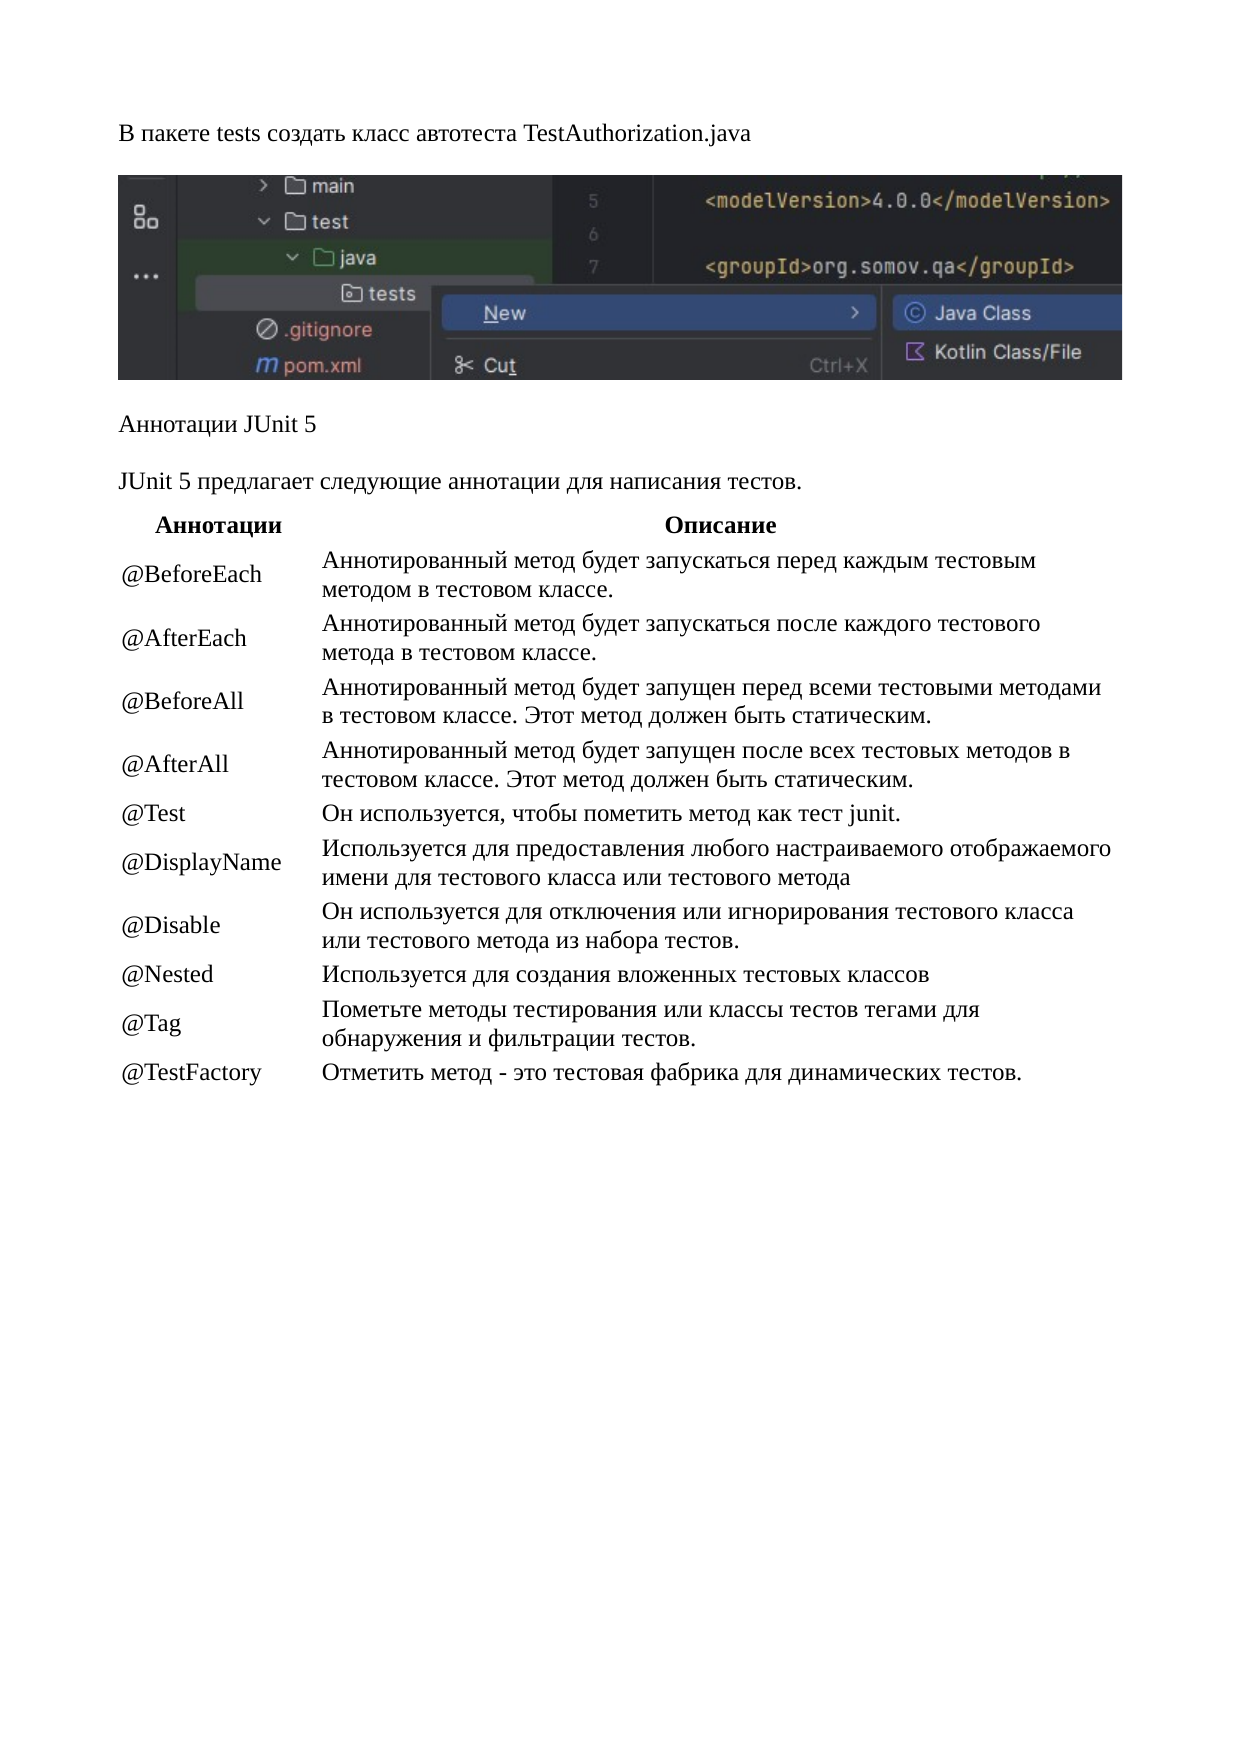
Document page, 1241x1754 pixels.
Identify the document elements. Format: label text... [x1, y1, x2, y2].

picture [118, 175, 1123, 380]
table_cell Он используется, чтобы пометить метод как тест junit. [319, 795, 1122, 830]
table_cell @Nested [118, 957, 319, 991]
text В пакете tests создать класс автотеста TestAuthorization.java [118, 118, 1122, 147]
table_cell @BeforeAll [118, 669, 319, 732]
table_header Описание [319, 508, 1122, 542]
table_cell Он используется для отключения или игнорирования тестового класса или тестового метода из набора тестов. [319, 893, 1122, 957]
table_cell @Disable [118, 893, 319, 957]
table_cell @Tag [118, 991, 319, 1054]
table_cell Аннотированный метод будет запускаться перед каждым тестовым методом в тестовом классе. [319, 542, 1122, 605]
table_cell @DisplayName [118, 830, 319, 893]
table_cell Отметить метод - это тестовая фабрика для динамических тестов. [319, 1055, 1122, 1089]
table_cell Пометьте методы тестирования или классы тестов тегами для обнаружения и фильтрации тестов. [319, 991, 1122, 1054]
table_cell @AfterAll [118, 732, 319, 795]
table_cell @Test [118, 795, 319, 830]
table_cell Аннотированный метод будет запускаться после каждого тестового метода в тестовом классе. [319, 605, 1122, 669]
table_cell Используется для создания вложенных тестовых классов [319, 957, 1122, 991]
table_cell @BeforeEach [118, 542, 319, 605]
text JUnit 5 предлагает следующие аннотации для написания тестов. [118, 466, 1122, 495]
table_cell Используется для предоставления любого настраиваемого отображаемого имени для тестового класса или тестового метода [319, 830, 1122, 893]
table_cell Аннотированный метод будет запущен перед всеми тестовыми методами в тестовом классе. Этот метод должен быть статическим. [319, 669, 1122, 732]
text Аннотации JUnit 5 [118, 409, 1122, 437]
table_cell Аннотированный метод будет запущен после всех тестовых методов в тестовом классе. Этот метод должен быть статическим. [319, 732, 1122, 795]
table_cell @AfterEach [118, 605, 319, 669]
table_cell @TestFactory [118, 1055, 319, 1089]
table_header Аннотации [118, 508, 319, 542]
